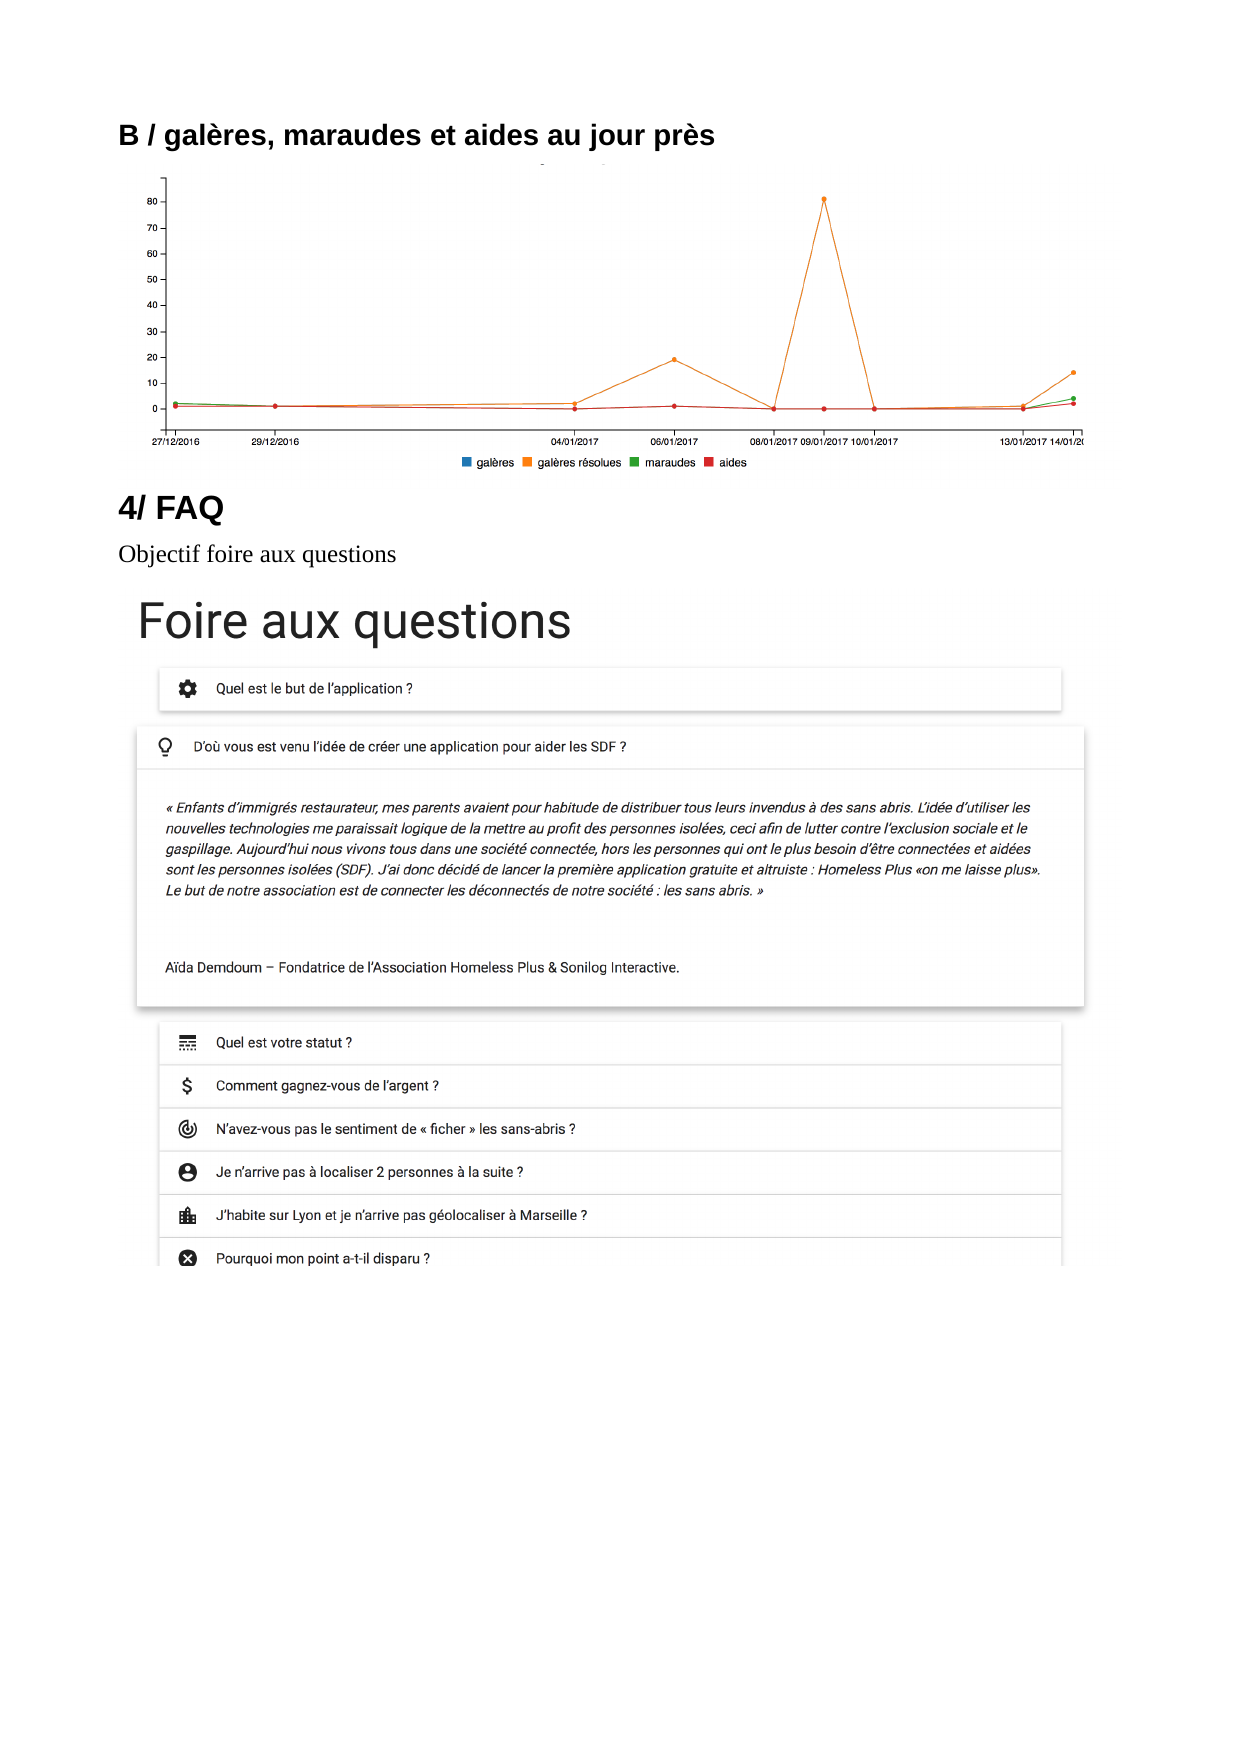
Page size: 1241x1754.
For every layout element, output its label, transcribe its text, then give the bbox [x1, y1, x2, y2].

picture [118, 164, 1123, 489]
subtitle 4/ FAQ [118, 489, 1122, 527]
picture [118, 588, 1123, 1266]
subtitle B / galères, maraudes et aides au jour près [118, 118, 1122, 152]
text Objectif foire aux questions [118, 539, 1122, 568]
